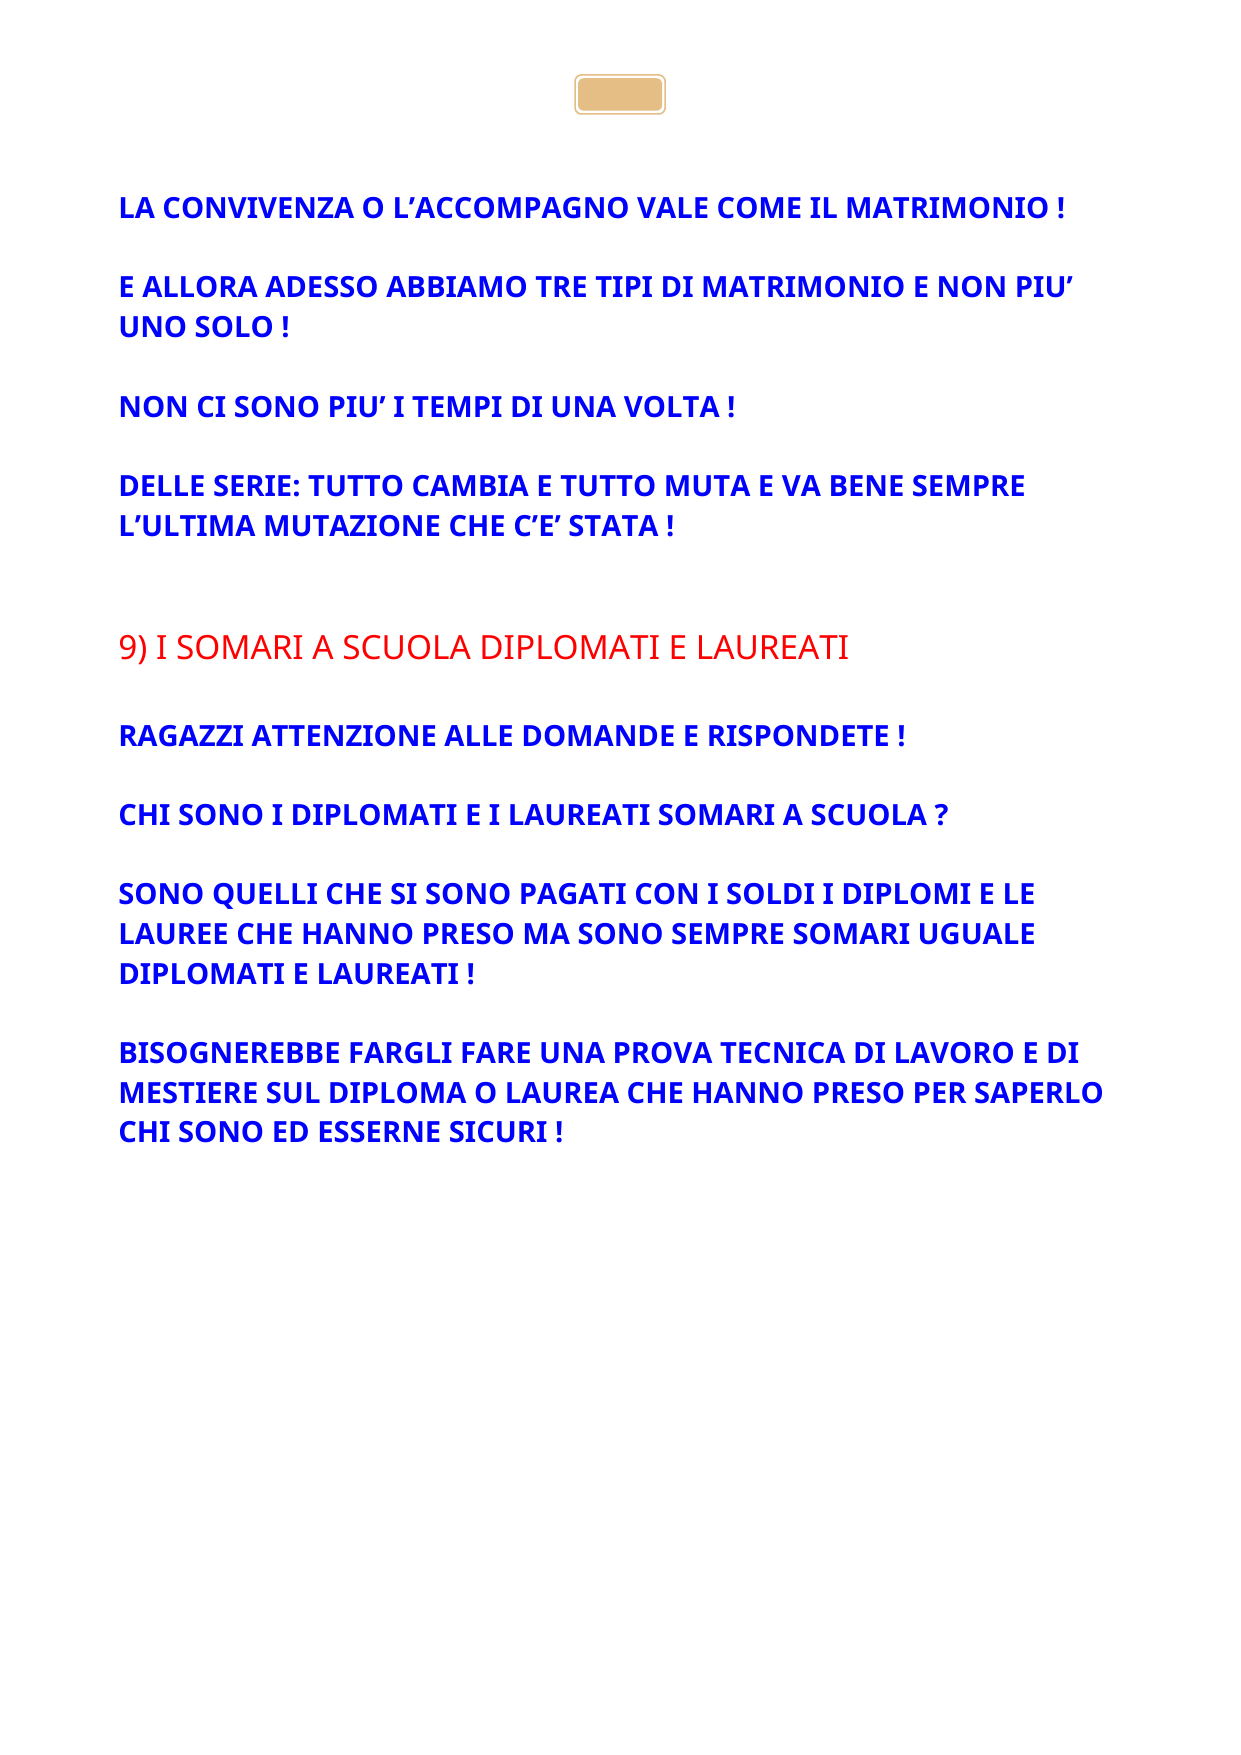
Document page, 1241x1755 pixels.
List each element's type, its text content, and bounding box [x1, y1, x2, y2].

text BISOGNEREBBE FARGLI FARE UNA PROVA TECNICA DI LAVORO E DI MESTIERE SUL DIPLOMA O LAUREA CHE HANNO PRESO PER SAPERLO CHI SONO ED ESSERNE SICURI ! [118, 1032, 1122, 1151]
text NON CI SONO PIU’ I TEMPI DI UNA VOLTA ! [118, 386, 1122, 426]
text E ALLORA ADESSO ABBIAMO TRE TIPI DI MATRIMONIO E NON PIU’ UNO SOLO ! [118, 267, 1122, 346]
text CHI SONO I DIPLOMATI E I LAUREATI SOMARI A SCUOLA ? [118, 794, 1122, 834]
text LA CONVIVENZA O L’ACCOMPAGNO VALE COME IL MATRIMONIO ! [118, 187, 1122, 227]
text DELLE SERIE: TUTTO CAMBIA E TUTTO MUTA E VA BENE SEMPRE L’ULTIMA MUTAZIONE CHE C’E’ STATA ! [118, 465, 1122, 544]
text 9) I SOMARI A SCUOLA DIPLOMATI E LAUREATI [118, 624, 1122, 669]
text SONO QUELLI CHE SI SONO PAGATI CON I SOLDI I DIPLOMI E LE LAUREE CHE HANNO PRESO MA SONO SEMPRE SOMARI UGUALE DIPLOMATI E LAUREATI ! [118, 873, 1122, 993]
text RAGAZZI ATTENZIONE ALLE DOMANDE E RISPONDETE ! [118, 715, 1122, 754]
